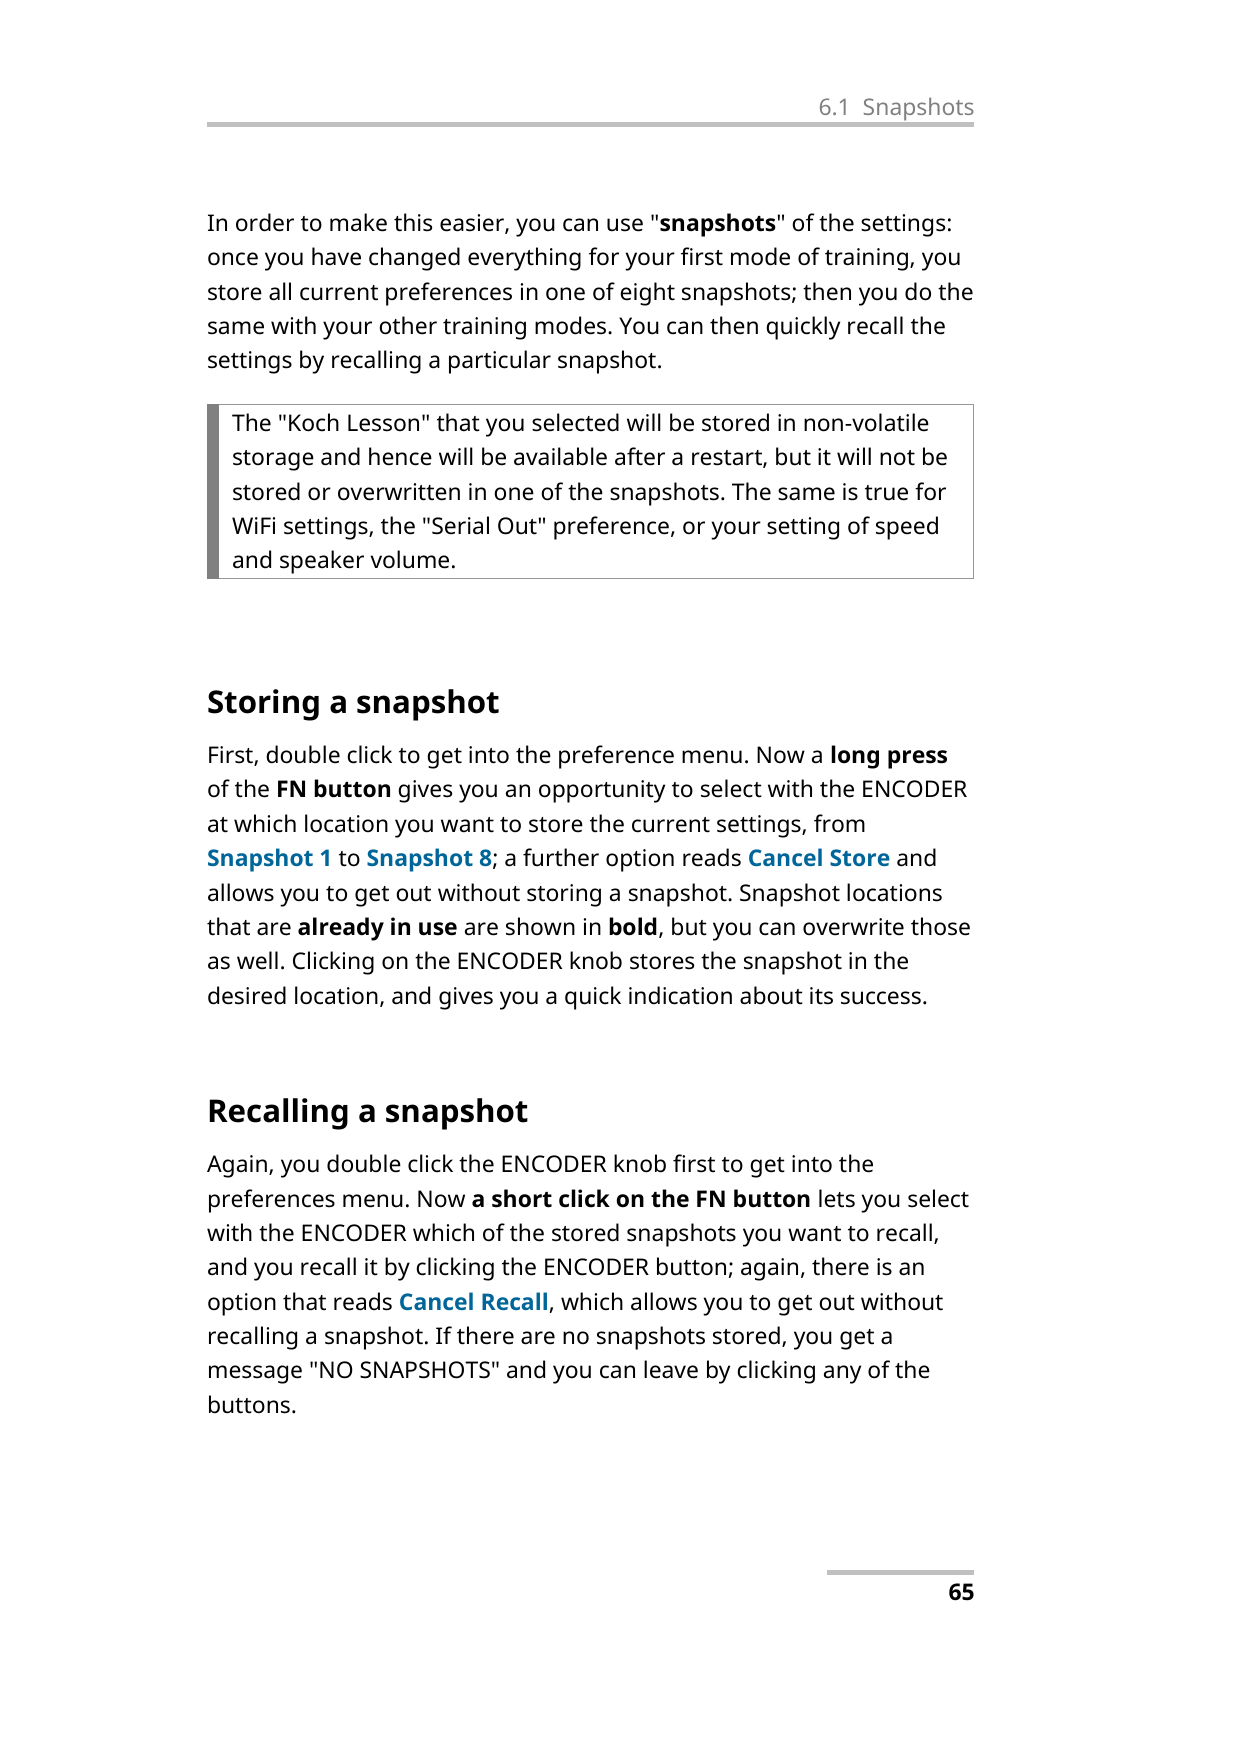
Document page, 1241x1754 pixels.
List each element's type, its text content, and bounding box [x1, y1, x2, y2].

text Again, you double click the ENCODER knob first to get into the preferences menu. Now a short click on the FN button lets you select with the ENCODER which of the stored snapshots you want to recall, and you recall it by clicking the ENCODER button; again, there is an option that reads Cancel Recall, which allows you to get out without recalling a snapshot. If there are no snapshots stored, you get a message "NO SNAPSHOTS" and you can leave by clicking any of the buttons. [207, 1148, 974, 1420]
subtitle Recalling a snapshot [207, 1087, 974, 1132]
text First, double click to get into the preference menu. Now a long press of the FN button gives you an opportunity to select with the ENCODER at which location you want to store the current settings, from Snapshot 1 to Snapshot 8; a further option reads Cancel Store and allows you to get out without storing a snapshot. Snapshot locations that are already in use are shown in bold, but you can overwrite those as well. Clicking on the ENCODER knob stores the snapshot in the desired location, and gives you a quick indication about its success. [207, 739, 974, 1011]
subtitle Storing a snapshot [207, 678, 974, 722]
text In order to make this easier, you can use "snapshots" of the settings: once you have changed everything for your first mode of training, you store all current preferences in one of eight snapshots; then you do the same with your other training modes. You can then quickly recall the settings by recalling a particular snapshot. [207, 207, 974, 376]
text The "Koch Lesson" that you selected will be stored in non-volatile storage and hence will be available after a restart, but it will not be stored or overwritten in one of the snapshots. The same is true for WiFi settings, the "Serial Out" preference, or your setting of speed and speaker volume. [219, 405, 973, 578]
